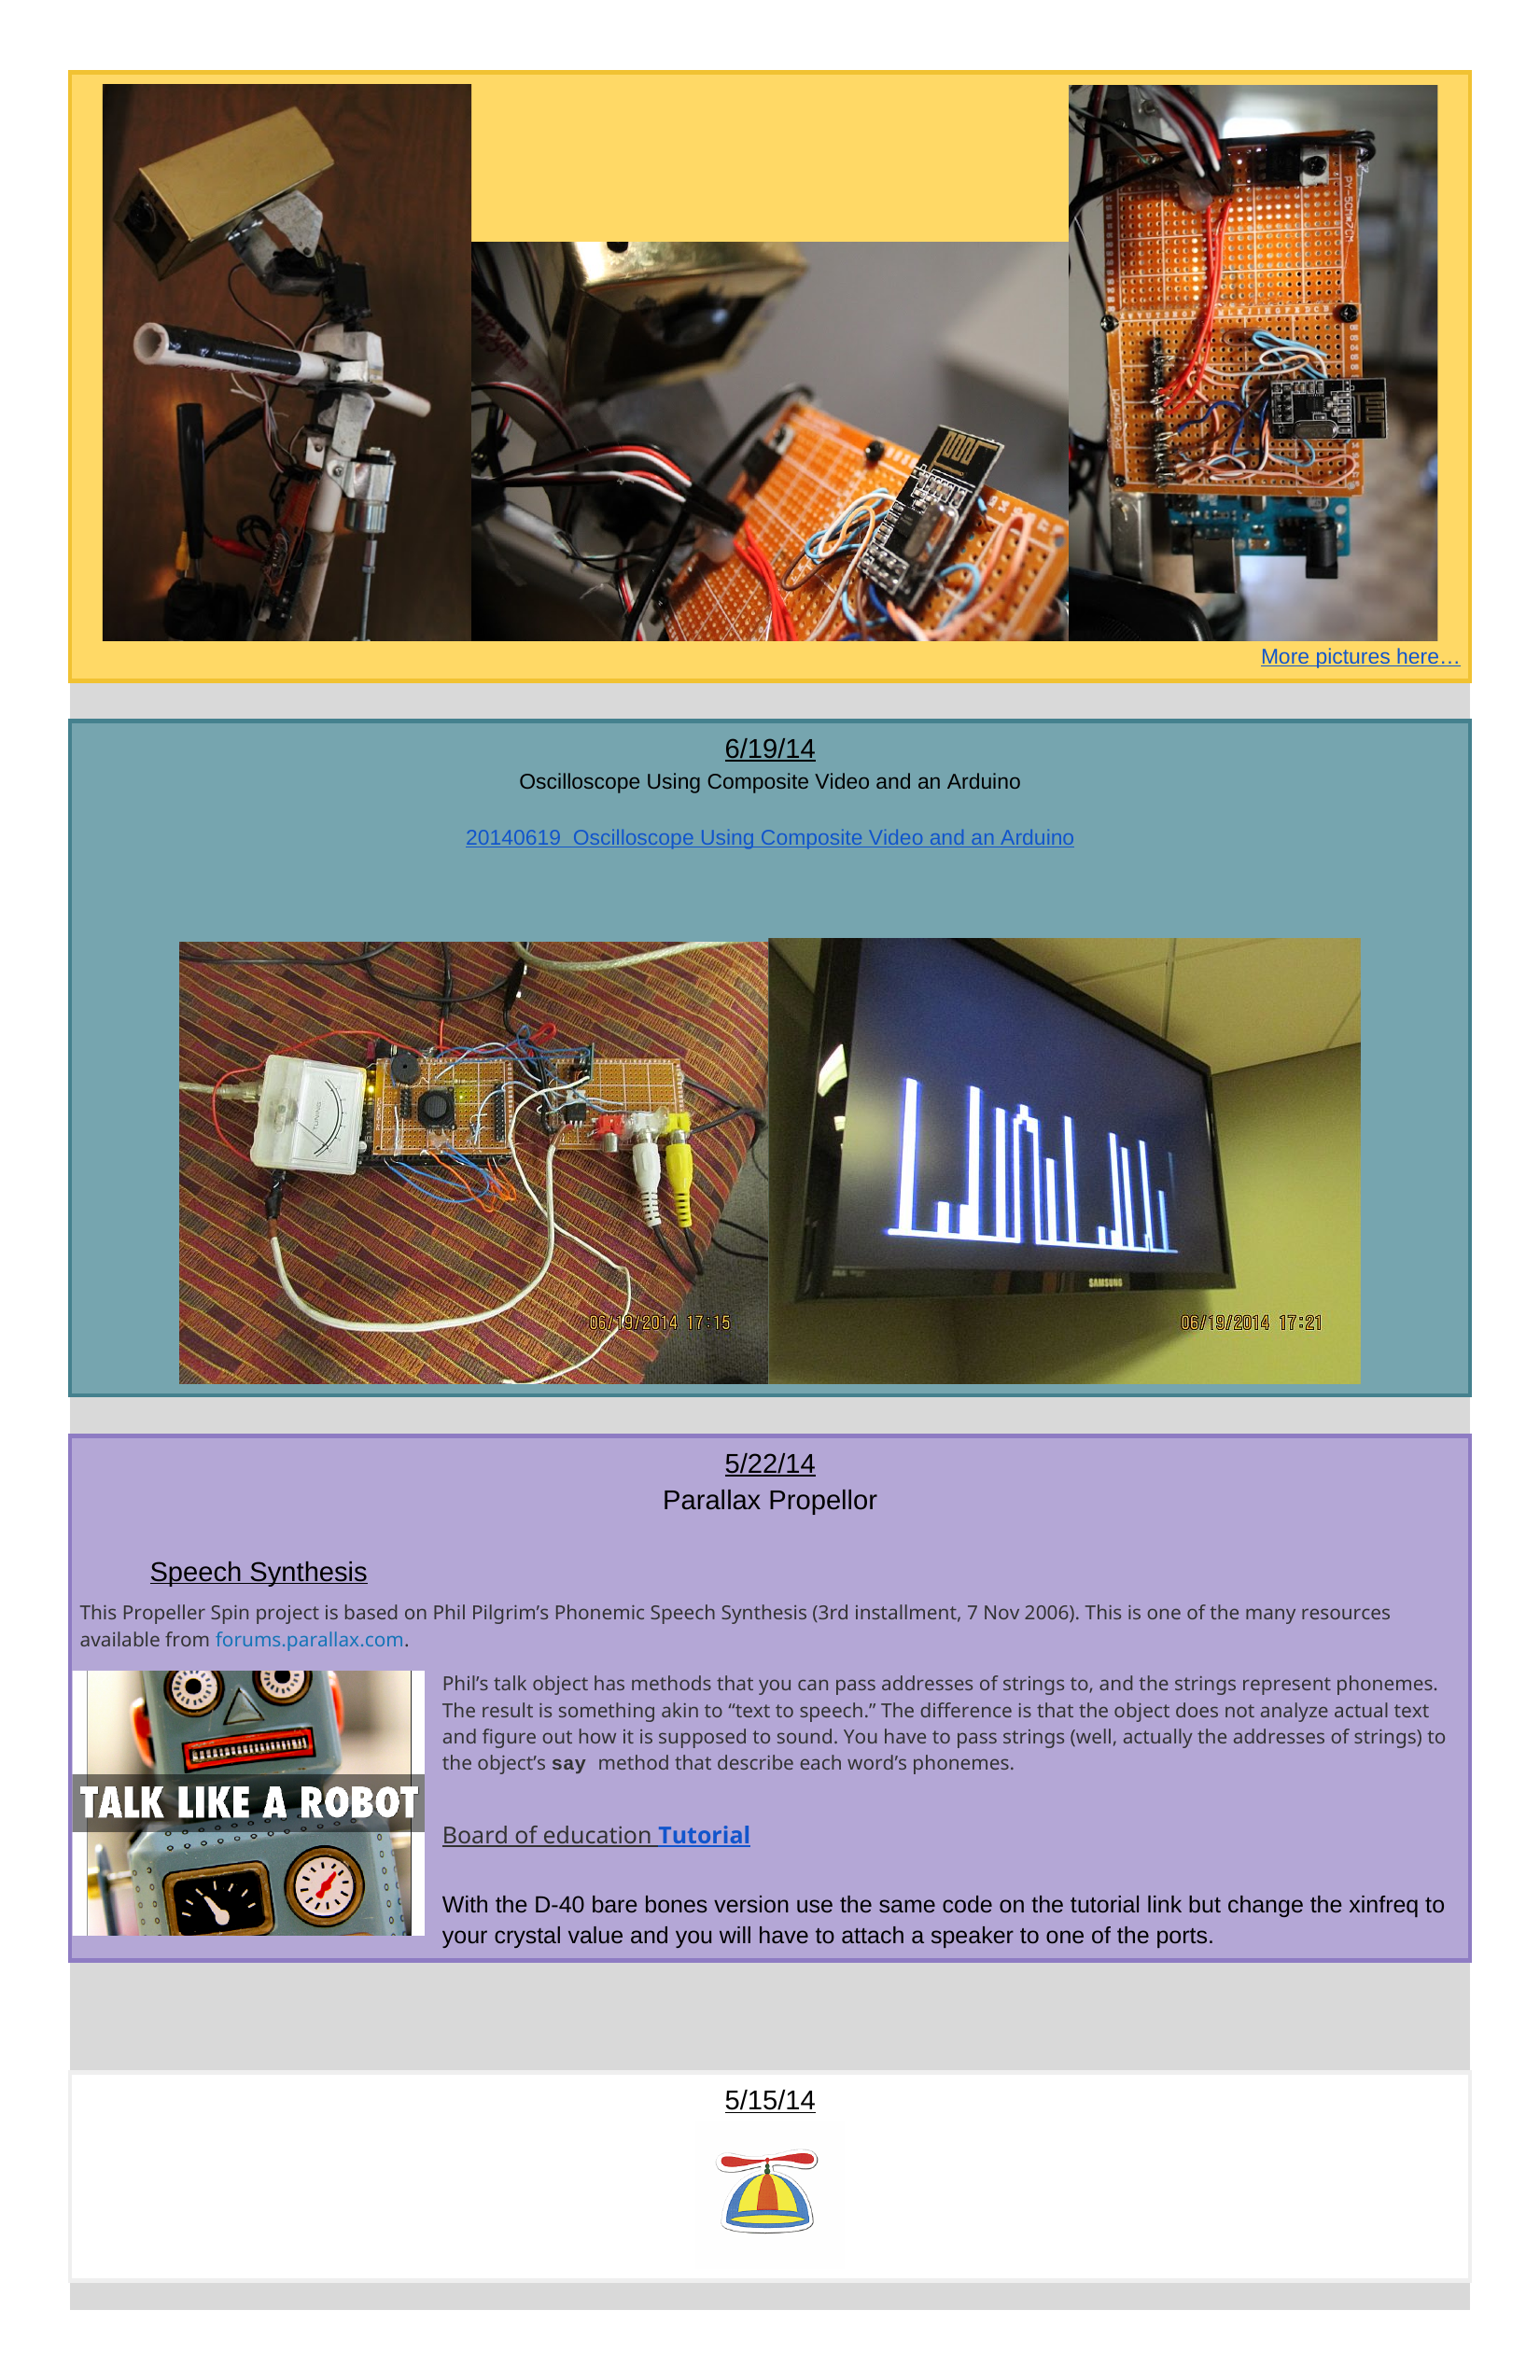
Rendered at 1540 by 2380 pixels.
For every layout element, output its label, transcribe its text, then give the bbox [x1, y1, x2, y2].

picture [72, 1671, 425, 1936]
table_header 6/19/14 Oscilloscope Using Composite Video and an Arduino 20140619 Oscilloscope Using Composite Video and an Arduino [72, 723, 1468, 1393]
table_header 5/15/14 [72, 2075, 1468, 2278]
picture [102, 84, 1438, 641]
table_header More pictures here… [72, 75, 1468, 679]
picture [179, 938, 1361, 1384]
picture [695, 2121, 845, 2269]
table_header 5/22/14 Parallax Propellor Speech Synthesis This Propeller Spin project is based on Phil Pilgrim’s Phonemic Speech Synthesis (3rd installment, 7 Nov 2006). This is one of the many resources available from forums.parallax.com. Phil’s talk object has methods that you can pass addresses of strings to, and the strings represent phonemes. The result is something akin to “text to speech.” The difference is that the object does not analyze actual text and figure out how it is supposed to sound. You have to pass strings (well, actually the addresses of strings) to the object’s say method that describe each word’s phonemes. Board of education Tutorial With the D-40 bare bones version use the same code on the tutorial link but change the xinfreq to your crystal value and you will have to attach a speaker to one of the ports. [72, 1438, 1468, 1958]
